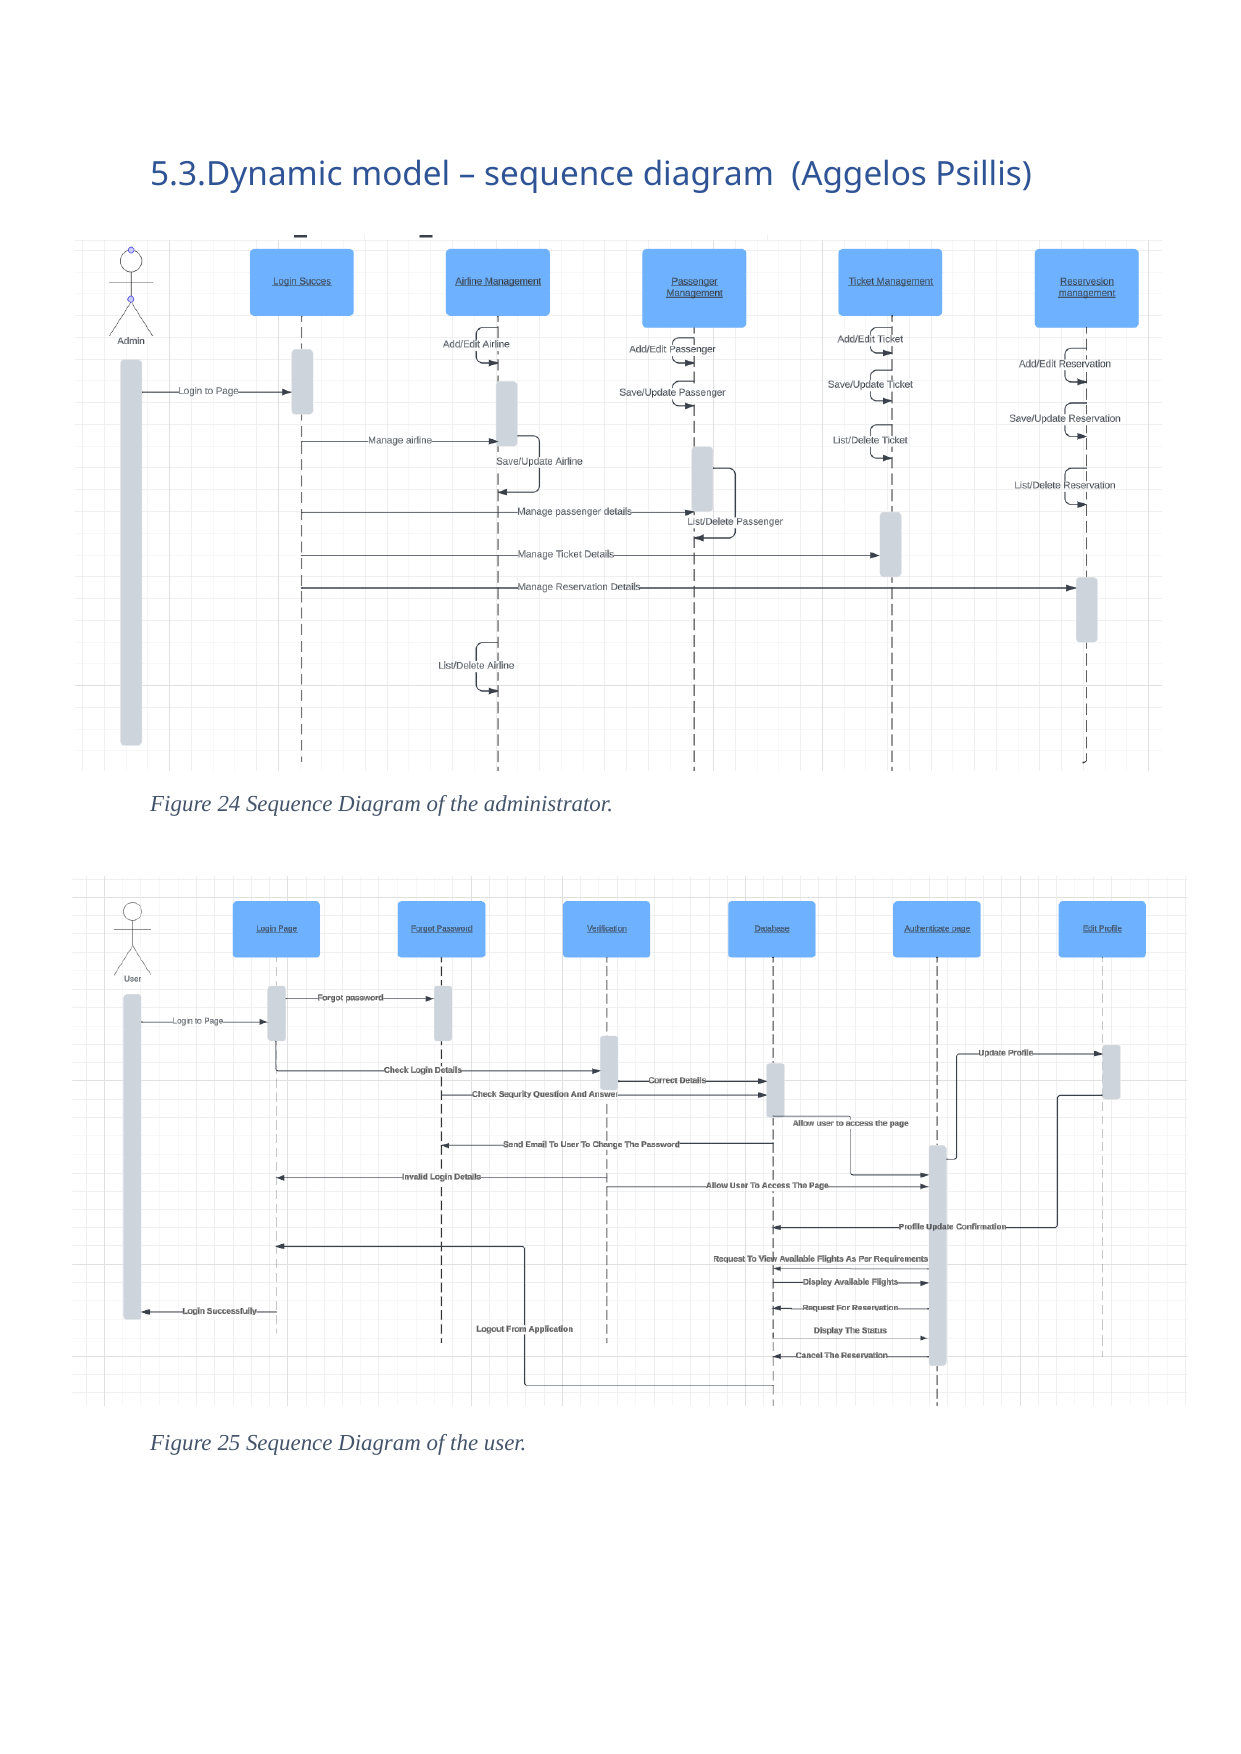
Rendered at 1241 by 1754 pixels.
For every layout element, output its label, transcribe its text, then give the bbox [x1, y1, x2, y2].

picture [123, 235, 1166, 772]
text Figure 24 Sequence Diagram of the administrator. [150, 772, 1090, 817]
text Figure 25 Sequence Diagram of the user. [150, 1409, 1090, 1455]
picture [122, 876, 1191, 1409]
subtitle 5.3.Dynamic model – sequence diagram (Aggelos Psillis) [150, 150, 1090, 195]
